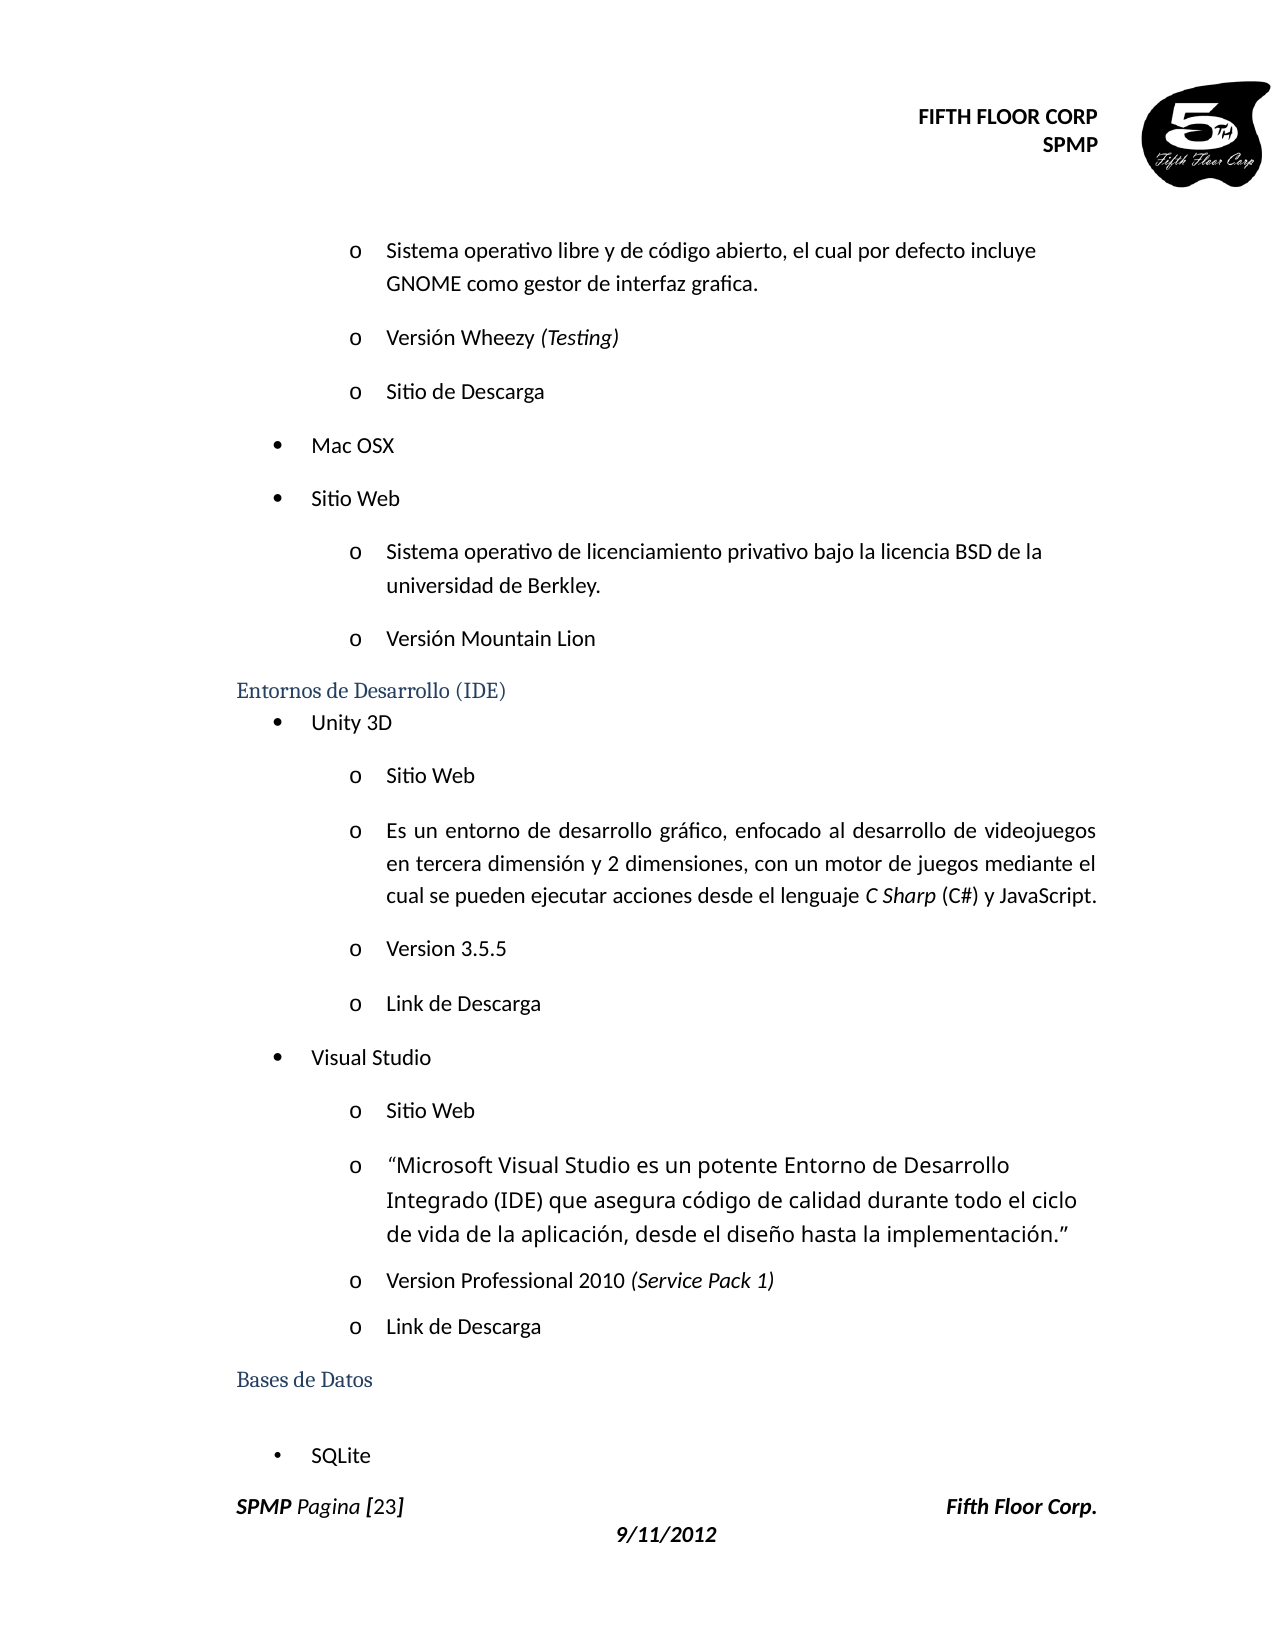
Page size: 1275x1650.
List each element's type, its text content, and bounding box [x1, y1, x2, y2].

list Version 3.5.5 [349, 934, 1098, 963]
list Es un entorno de desarrollo gráfico, enfocado al desarrollo de videojuegos en tercera dimensión y 2 dimensiones, con un motor de juegos mediante el cual se pueden ejecutar acciones desde el lenguaje C Sharp (C#) y JavaScript. [349, 816, 1098, 909]
subtitle Entornos de Desarrollo (IDE) [236, 678, 1098, 704]
picture [1135, 73, 1275, 196]
list Sitio Web [274, 484, 1098, 512]
list Sitio Web [349, 1096, 1098, 1125]
list Versión Mountain Lion [349, 624, 1098, 653]
subtitle Bases de Datos [236, 1366, 1098, 1393]
list Sistema operativo de licenciamiento privativo bajo la licencia BSD de la universidad de Berkley. [349, 537, 1098, 599]
list Link de Descarga [349, 1312, 1098, 1341]
list Visual Studio [274, 1043, 1098, 1071]
list Sitio de Descarga [349, 377, 1098, 406]
list Sitio Web [349, 761, 1098, 791]
list Sistema operativo libre y de código abierto, el cual por defecto incluye GNOME como gestor de interfaz grafica. [349, 236, 1098, 298]
list Link de Descarga [349, 989, 1098, 1018]
list Mac OSX [274, 431, 1098, 459]
list Unity 3D [274, 708, 1098, 736]
list “Microsoft Visual Studio es un potente Entorno de Desarrollo Integrado (IDE) que asegura código de calidad durante todo el ciclo de vida de la aplicación, desde el diseño hasta la implementación.” [349, 1150, 1098, 1249]
list SQLite [274, 1441, 1098, 1469]
list Versión Wheezy (Testing) [349, 323, 1098, 352]
list Version Professional 2010 (Service Pack 1) [349, 1266, 1098, 1295]
